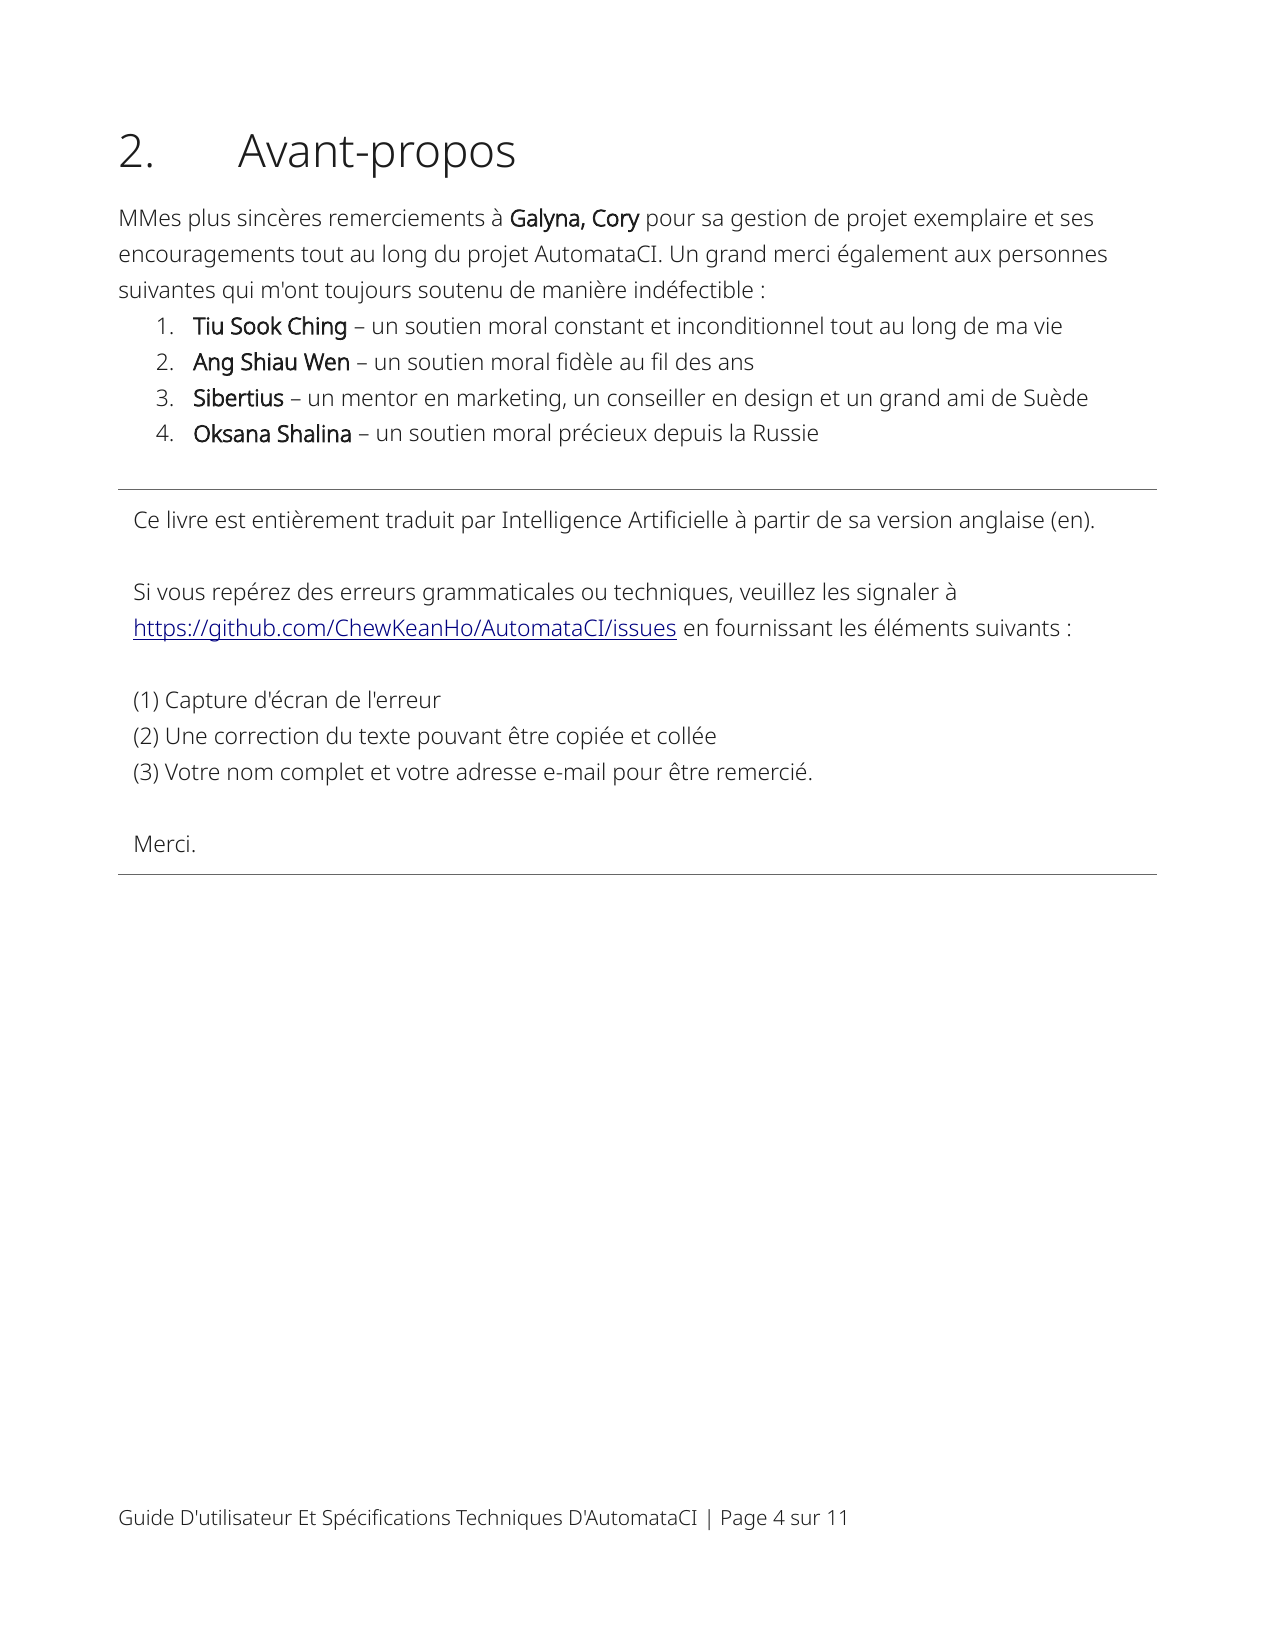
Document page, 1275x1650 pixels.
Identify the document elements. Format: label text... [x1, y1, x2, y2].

text (3) Votre nom complet et votre adresse e-mail pour être remercié. [118, 741, 1157, 787]
text MMes plus sincères remerciements à Galyna, Cory pour sa gestion de projet exemplaire et ses encouragements tout au long du projet AutomataCI. Un grand merci également aux personnes suivantes qui m'ont toujours soutenu de manière indéfectible : [118, 202, 1157, 305]
text Si vous repérez des erreurs grammaticales ou techniques, veuillez les signaler à https://github.com/ChewKeanHo/AutomataCI/issues en fournissant les éléments suivants : [118, 561, 1157, 643]
subtitle Avant-propos [118, 118, 1157, 181]
text (2) Une correction du texte pouvant être copiée et collée [118, 705, 1157, 741]
text Ce livre est entièrement traduit par Intelligence Artificielle à partir de sa version anglaise (en). [118, 490, 1157, 536]
list Oksana Shalina – un soutien moral précieux depuis la Russie [156, 417, 1157, 449]
list Ang Shiau Wen – un soutien moral fidèle au fil des ans [156, 346, 1157, 377]
text Merci. [118, 813, 1157, 874]
list Tiu Sook Ching – un soutien moral constant et inconditionnel tout au long de ma vie [156, 309, 1157, 341]
text (1) Capture d'écran de l'erreur [118, 669, 1157, 705]
list Sibertius – un mentor en marketing, un conseiller en design et un grand ami de Suède [156, 381, 1157, 413]
